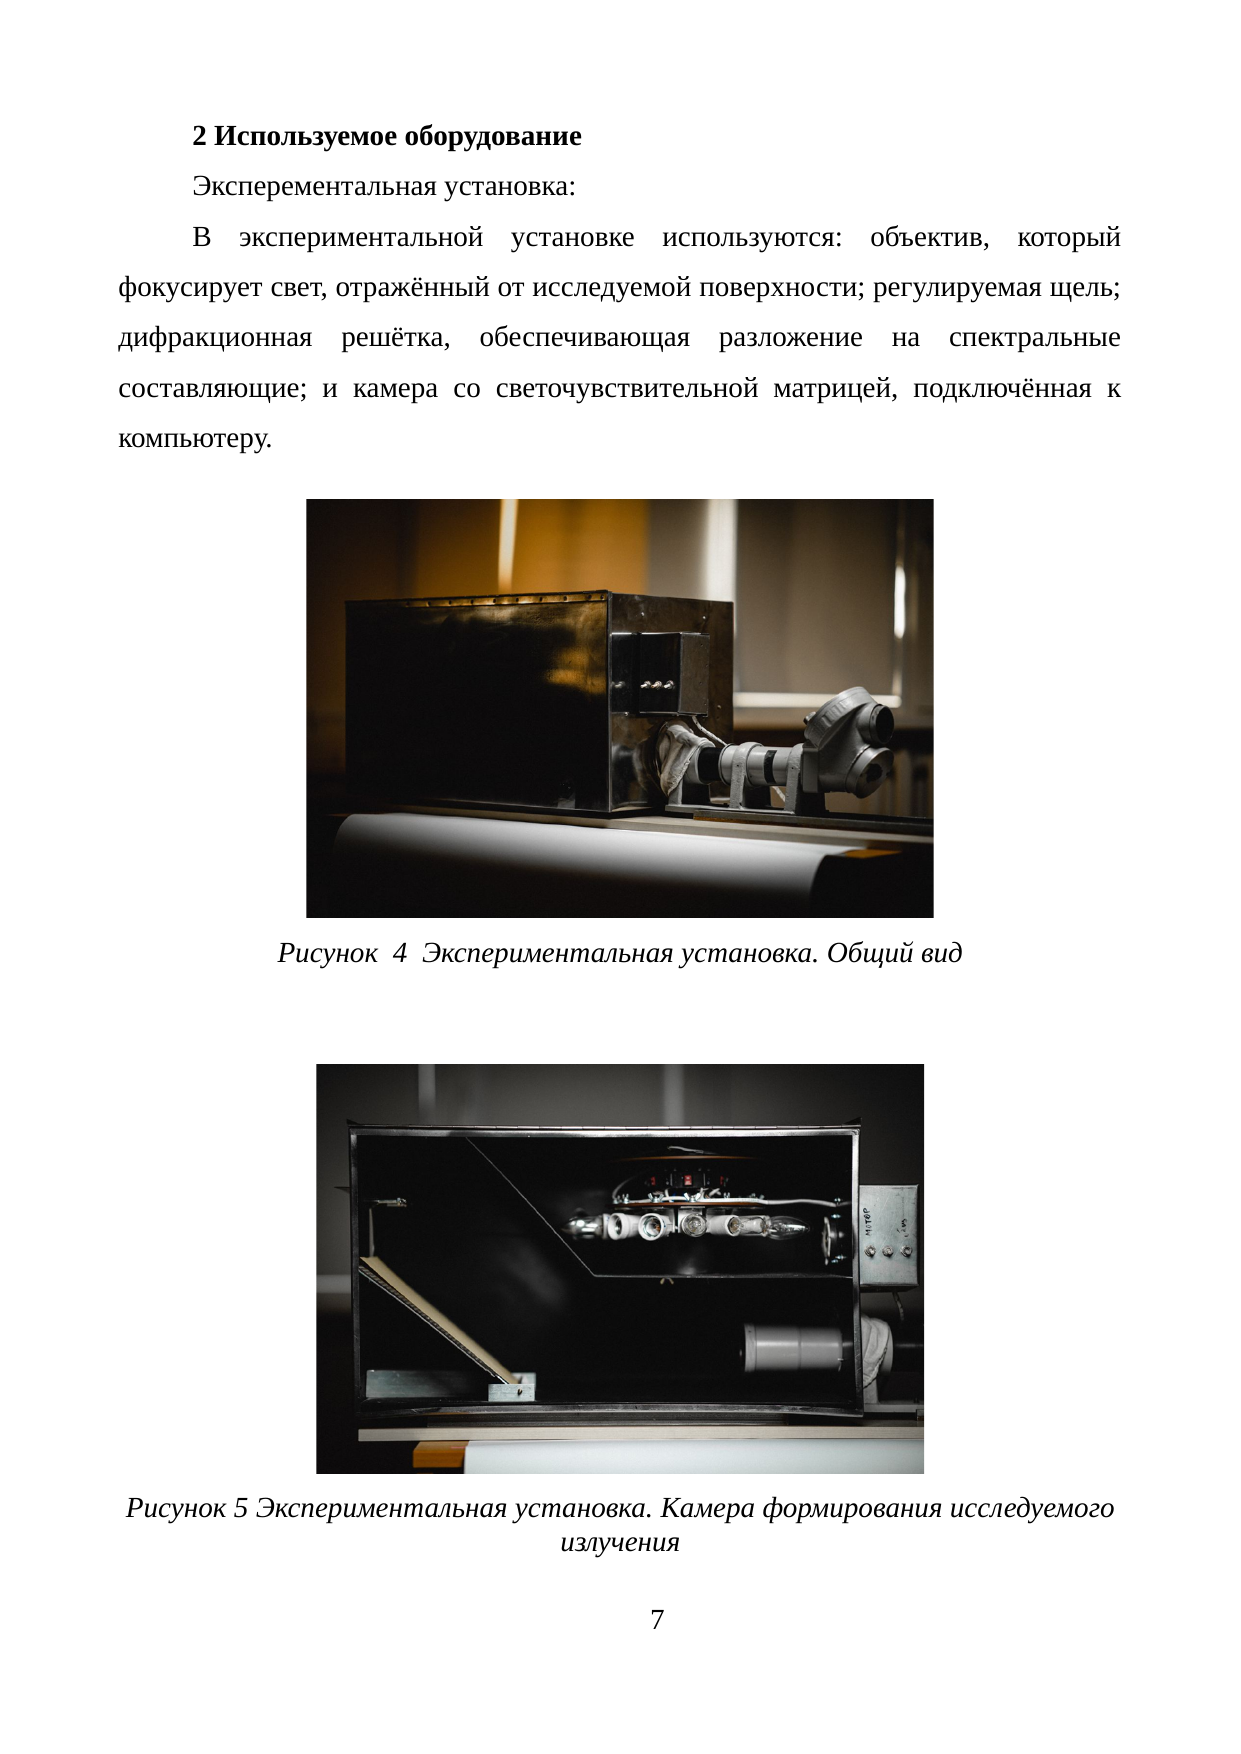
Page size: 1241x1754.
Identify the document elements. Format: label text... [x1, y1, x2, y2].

picture [306, 499, 934, 918]
picture [316, 1064, 925, 1474]
text Эксперементальная установка: [118, 168, 1122, 202]
text Рисунок 5 Экспериментальная установка. Камера формирования исследуемого излучения [118, 1490, 1122, 1557]
text В экспериментальной установке используются: объектив, который фокусирует свет, отражённый от исследуемой поверхности; регулируемая щель; дифракционная решётка, обеспечивающая разложение на спектральные составляющие; и камера со светочувствительной матрицей, подключённая к компьютеру. [118, 219, 1122, 453]
text Рисунок 4 Экспериментальная установка. Общий вид [118, 935, 1122, 968]
subtitle Используемое оборудование [118, 118, 1122, 152]
